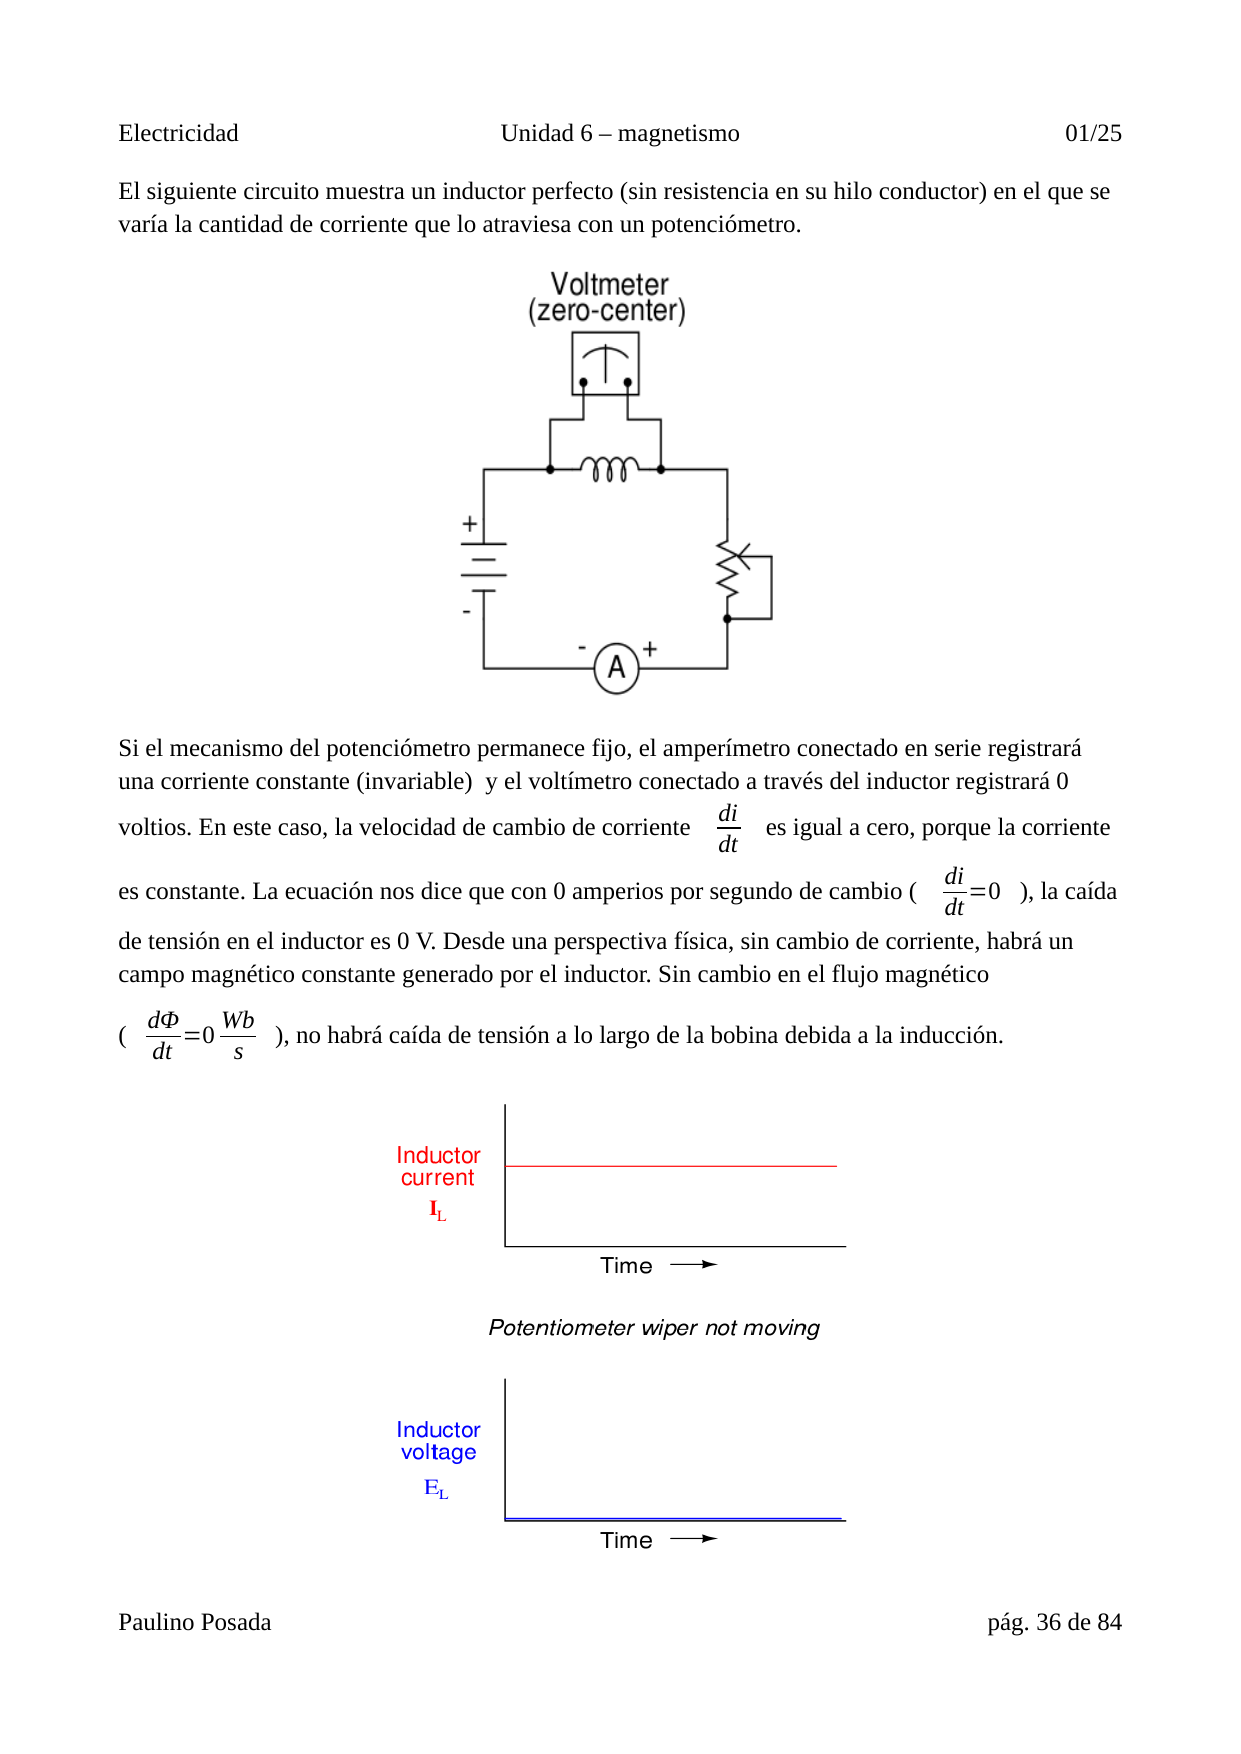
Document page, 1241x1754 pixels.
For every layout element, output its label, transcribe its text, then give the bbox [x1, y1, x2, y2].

text Si el mecanismo del potenciómetro permanece fijo, el amperímetro conectado en serie registrará una corriente constante (invariable) y el voltímetro conectado a través del inductor registrará 0 voltios. En este caso, la velocidad de cambio de corriente es igual a cero, porque la corriente es constante. La ecuación nos dice que con 0 amperios por segundo de cambio ( ), la caída de tensión en el inductor es 0 V. Desde una perspectiva física, sin cambio de corriente, habrá un campo magnético constante generado por el inductor. Sin cambio en el flujo magnético [118, 733, 1122, 987]
text El siguiente circuito muestra un inductor perfecto (sin resistencia en su hilo conductor) en el que se varía la cantidad de corriente que lo atraviesa con un potenciómetro. [118, 176, 1122, 238]
picture [455, 257, 786, 702]
picture [382, 1084, 859, 1555]
text (), no habrá caída de tensión a lo largo de la bobina debida a la inducción. [118, 1006, 1122, 1066]
